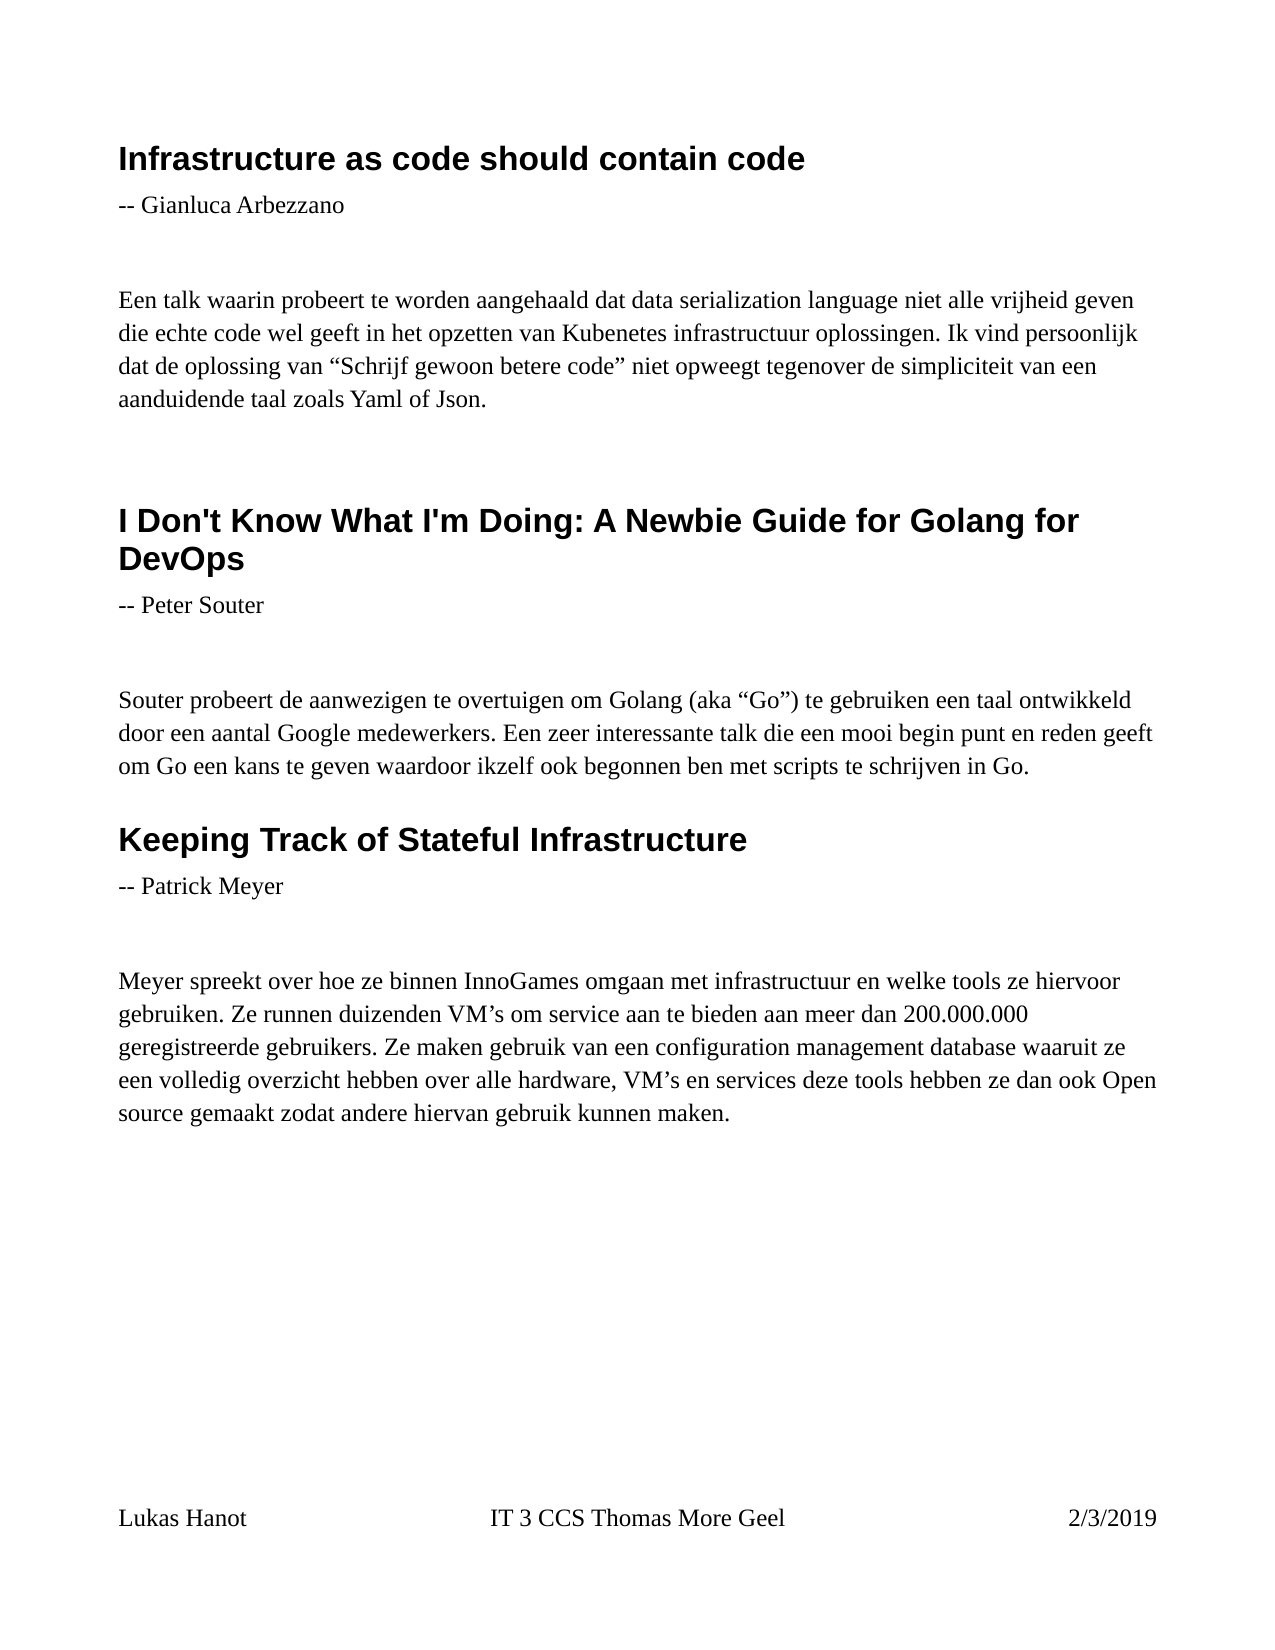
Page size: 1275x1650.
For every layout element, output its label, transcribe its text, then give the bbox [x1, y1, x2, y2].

text -- Peter Souter [118, 590, 1157, 619]
subtitle Keeping Track of Stateful Infrastructure [118, 820, 1157, 858]
text -- Gianluca Arbezzano [118, 190, 1157, 219]
text Meyer spreekt over hoe ze binnen InnoGames omgaan met infrastructuur en welke tools ze hiervoor gebruiken. Ze runnen duizenden VM’s om service aan te bieden aan meer dan 200.000.000 geregistreerde gebruikers. Ze maken gebruik van een configuration management database waaruit ze een volledig overzicht hebben over alle hardware, VM’s en services deze tools hebben ze dan ook Open source gemaakt zodat andere hiervan gebruik kunnen maken. [118, 966, 1157, 1127]
text Een talk waarin probeert te worden aangehaald dat data serialization language niet alle vrijheid geven die echte code wel geeft in het opzetten van Kubenetes infrastructuur oplossingen. Ik vind persoonlijk dat de oplossing van “Schrijf gewoon betere code” niet opweegt tegenover de simpliciteit van een aanduidende taal zoals Yaml of Json. [118, 285, 1157, 413]
subtitle I Don't Know What I'm Doing: A Newbie Guide for Golang for DevOps [118, 500, 1157, 578]
text -- Patrick Meyer [118, 871, 1157, 900]
text Souter probeert de aanwezigen te overtuigen om Golang (aka “Go”) te gebruiken een taal ontwikkeld door een aantal Google medewerkers. Een zeer interessante talk die een mooi begin punt en reden geeft om Go een kans te geven waardoor ikzelf ook begonnen ben met scripts te schrijven in Go. [118, 685, 1157, 780]
subtitle Infrastructure as code should contain code [118, 139, 1157, 178]
